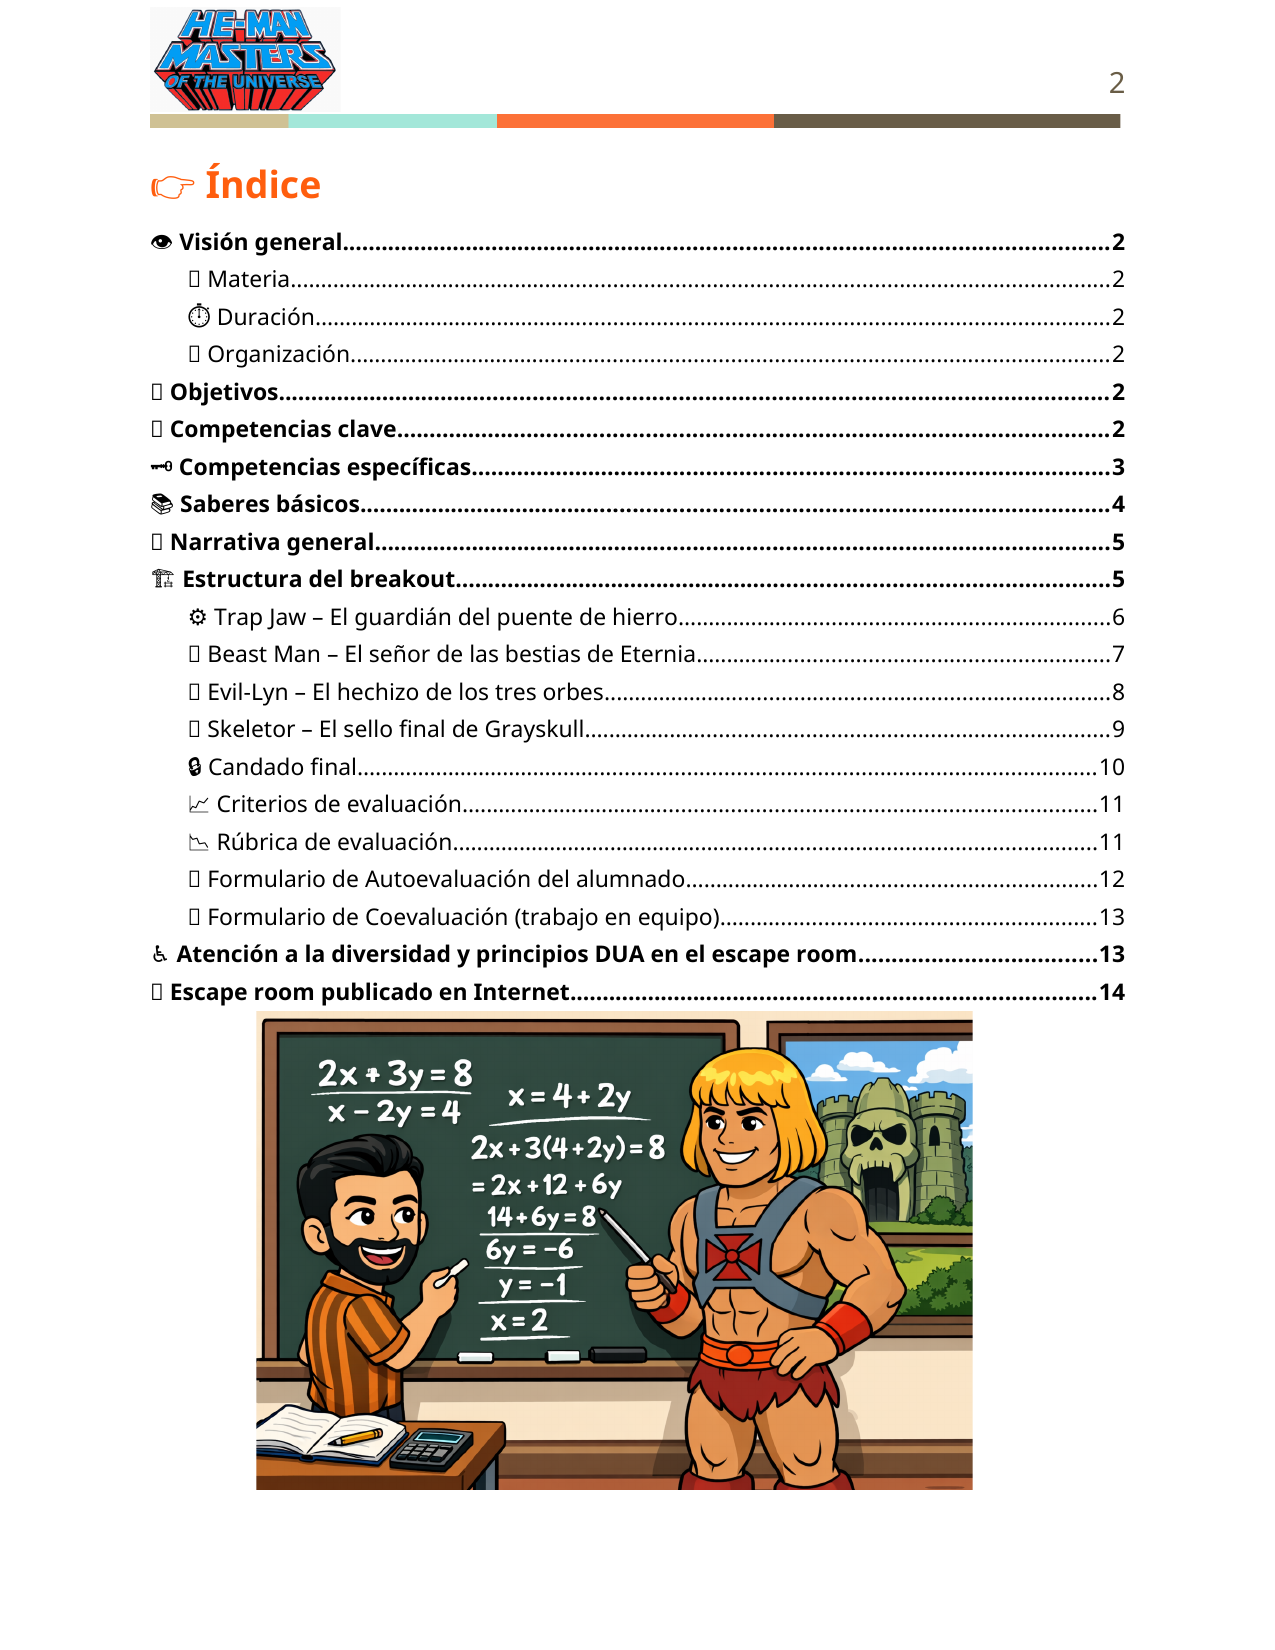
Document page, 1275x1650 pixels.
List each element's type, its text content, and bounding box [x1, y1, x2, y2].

text ⏱️ Duración 2 [187, 301, 1125, 332]
text 🗝️ Competencias específicas 3 [150, 451, 1125, 482]
text 🏗️ Estructura del breakout 5 [150, 563, 1125, 595]
text 🤝 Formulario de Coevaluación (trabajo en equipo) 13 [187, 901, 1125, 932]
text 📝 Formulario de Autoevaluación del alumnado 12 [187, 863, 1125, 895]
text 🌌 Narrativa general 5 [150, 526, 1125, 557]
text 🎯 Objetivos 2 [150, 376, 1125, 407]
text ⚙️ Trap Jaw – El guardián del puente de hierro 6 [187, 601, 1125, 632]
picture [256, 1011, 973, 1490]
text 🧠 Materia 2 [187, 263, 1125, 295]
text 📈 Criterios de evaluación 11 [187, 788, 1125, 820]
text 🐾 Beast Man – El señor de las bestias de Eternia 7 [187, 638, 1125, 670]
text 📚 Saberes básicos 4 [150, 488, 1125, 520]
text 🧙 Evil-Lyn – El hechizo de los tres orbes 8 [187, 676, 1125, 707]
text 🔑 Competencias clave 2 [150, 413, 1125, 445]
text 💀 Skeletor – El sello final de Grayskull 9 [187, 713, 1125, 745]
text 👉 Índice [150, 158, 1125, 209]
text 📉 Rúbrica de evaluación 11 [187, 826, 1125, 857]
text 👥 Organización 2 [187, 338, 1125, 370]
text 👁️ Visión general 2 [150, 226, 1125, 257]
text 🧩 Escape room publicado en Internet 14 [150, 976, 1125, 1007]
text ♿ Atención a la diversidad y principios DUA en el escape room 13 [150, 938, 1125, 970]
picture [150, 114, 1121, 128]
picture [150, 7, 341, 112]
text 🔒 Candado final 10 [187, 751, 1125, 782]
